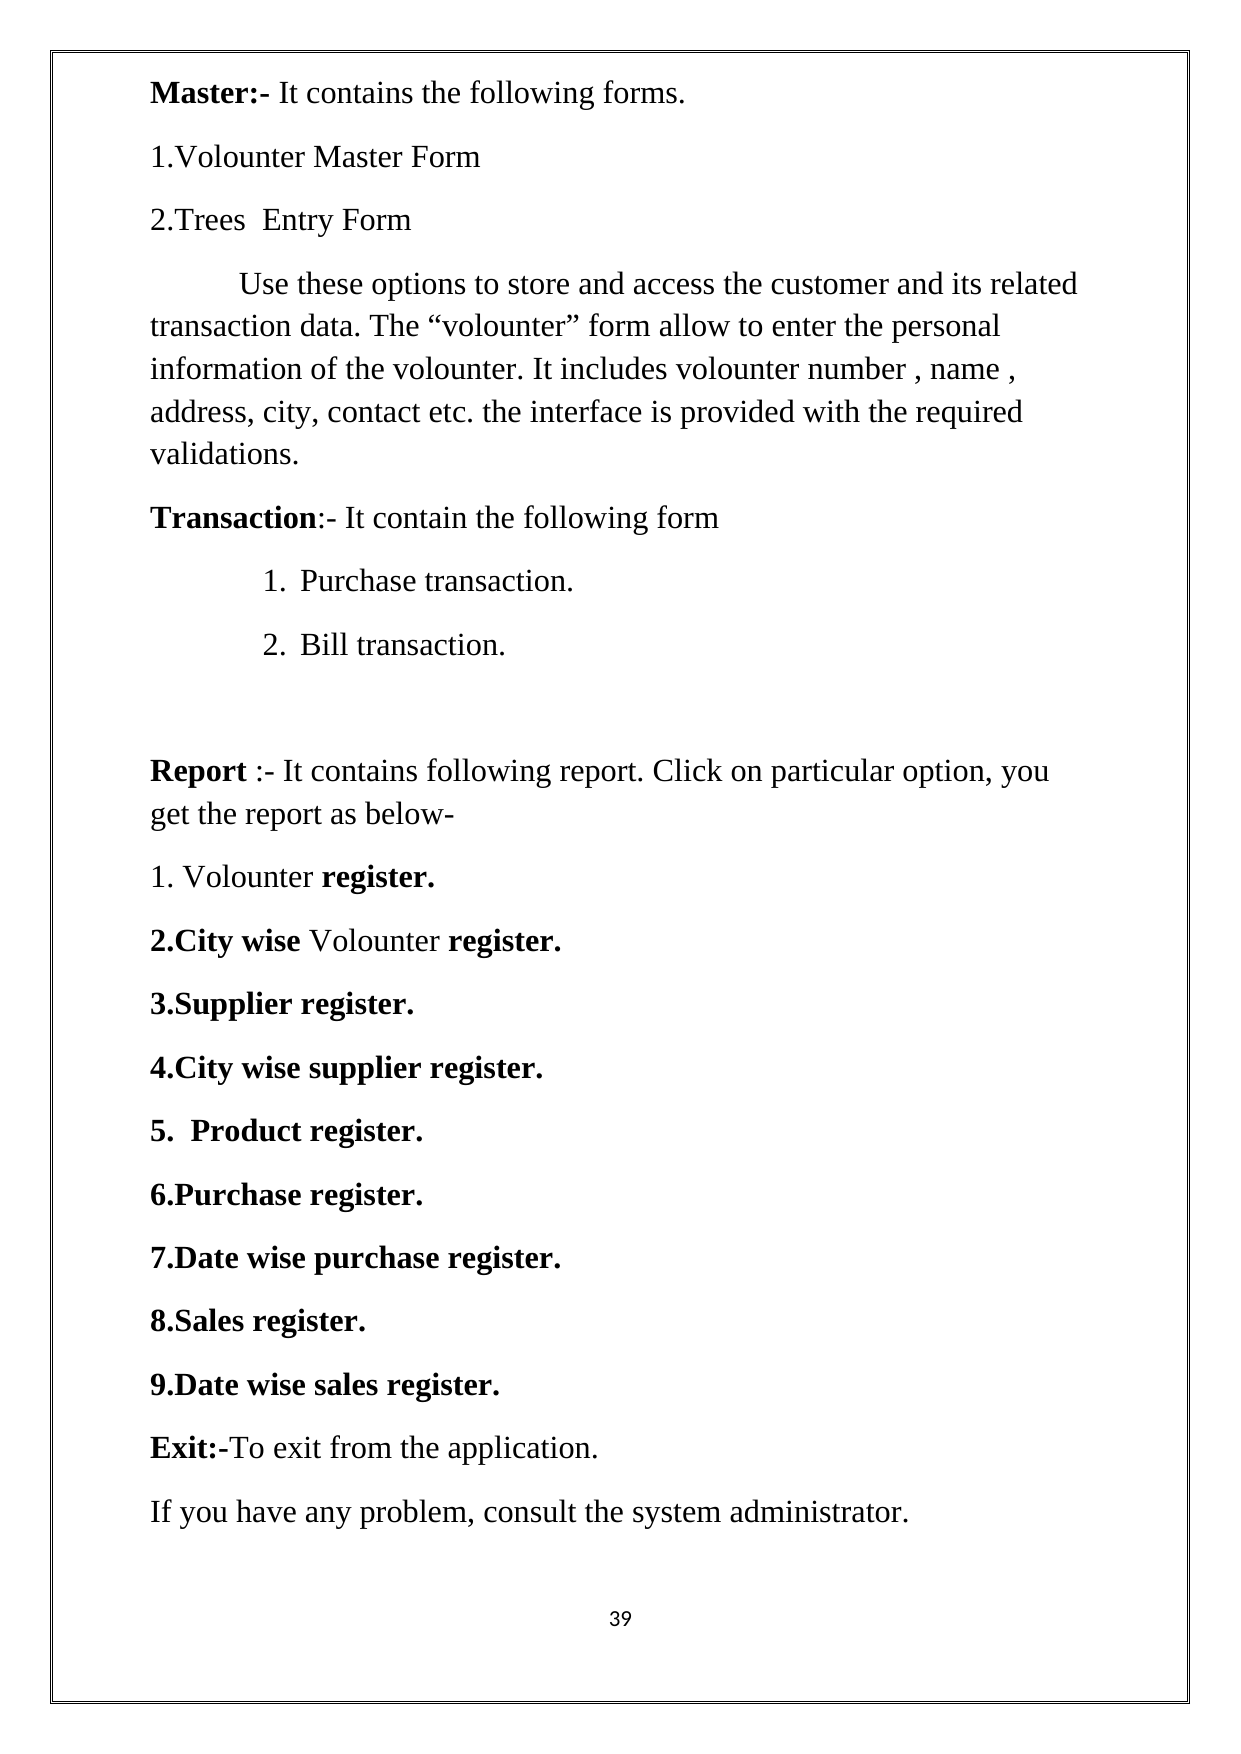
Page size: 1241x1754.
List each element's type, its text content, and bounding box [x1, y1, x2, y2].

text Report :- It contains following report. Click on particular option, you get the report as below- [150, 752, 1090, 831]
text Master:- It contains the following forms. [150, 74, 1090, 111]
text 6.Purchase register. [150, 1175, 1090, 1212]
text 7.Date wise purchase register. [150, 1238, 1090, 1275]
text Transaction:- It contain the following form [150, 498, 1090, 535]
text If you have any problem, consult the system administrator. [150, 1492, 1090, 1529]
list Bill transaction. [262, 625, 1090, 662]
text 1. Volounter register. [150, 858, 1090, 895]
text 8.Sales register. [150, 1302, 1090, 1339]
text 2.City wise Volounter register. [150, 921, 1090, 958]
text Use these options to store and access the customer and its related transaction data. The “volounter” form allow to enter the personal information of the volounter. It includes volounter number , name , address, city, contact etc. the interface is provided with the required validations. [150, 264, 1090, 472]
text 4.City wise supplier register. [150, 1048, 1090, 1085]
list Purchase transaction. [262, 561, 1090, 598]
text 5. Product register. [150, 1111, 1090, 1148]
text 9.Date wise sales register. [150, 1365, 1090, 1402]
text 2.Trees Entry Form [150, 201, 1090, 238]
text 3.Supplier register. [150, 984, 1090, 1022]
text 1.Volounter Master Form [150, 137, 1090, 174]
text Exit:-To exit from the application. [150, 1429, 1090, 1466]
